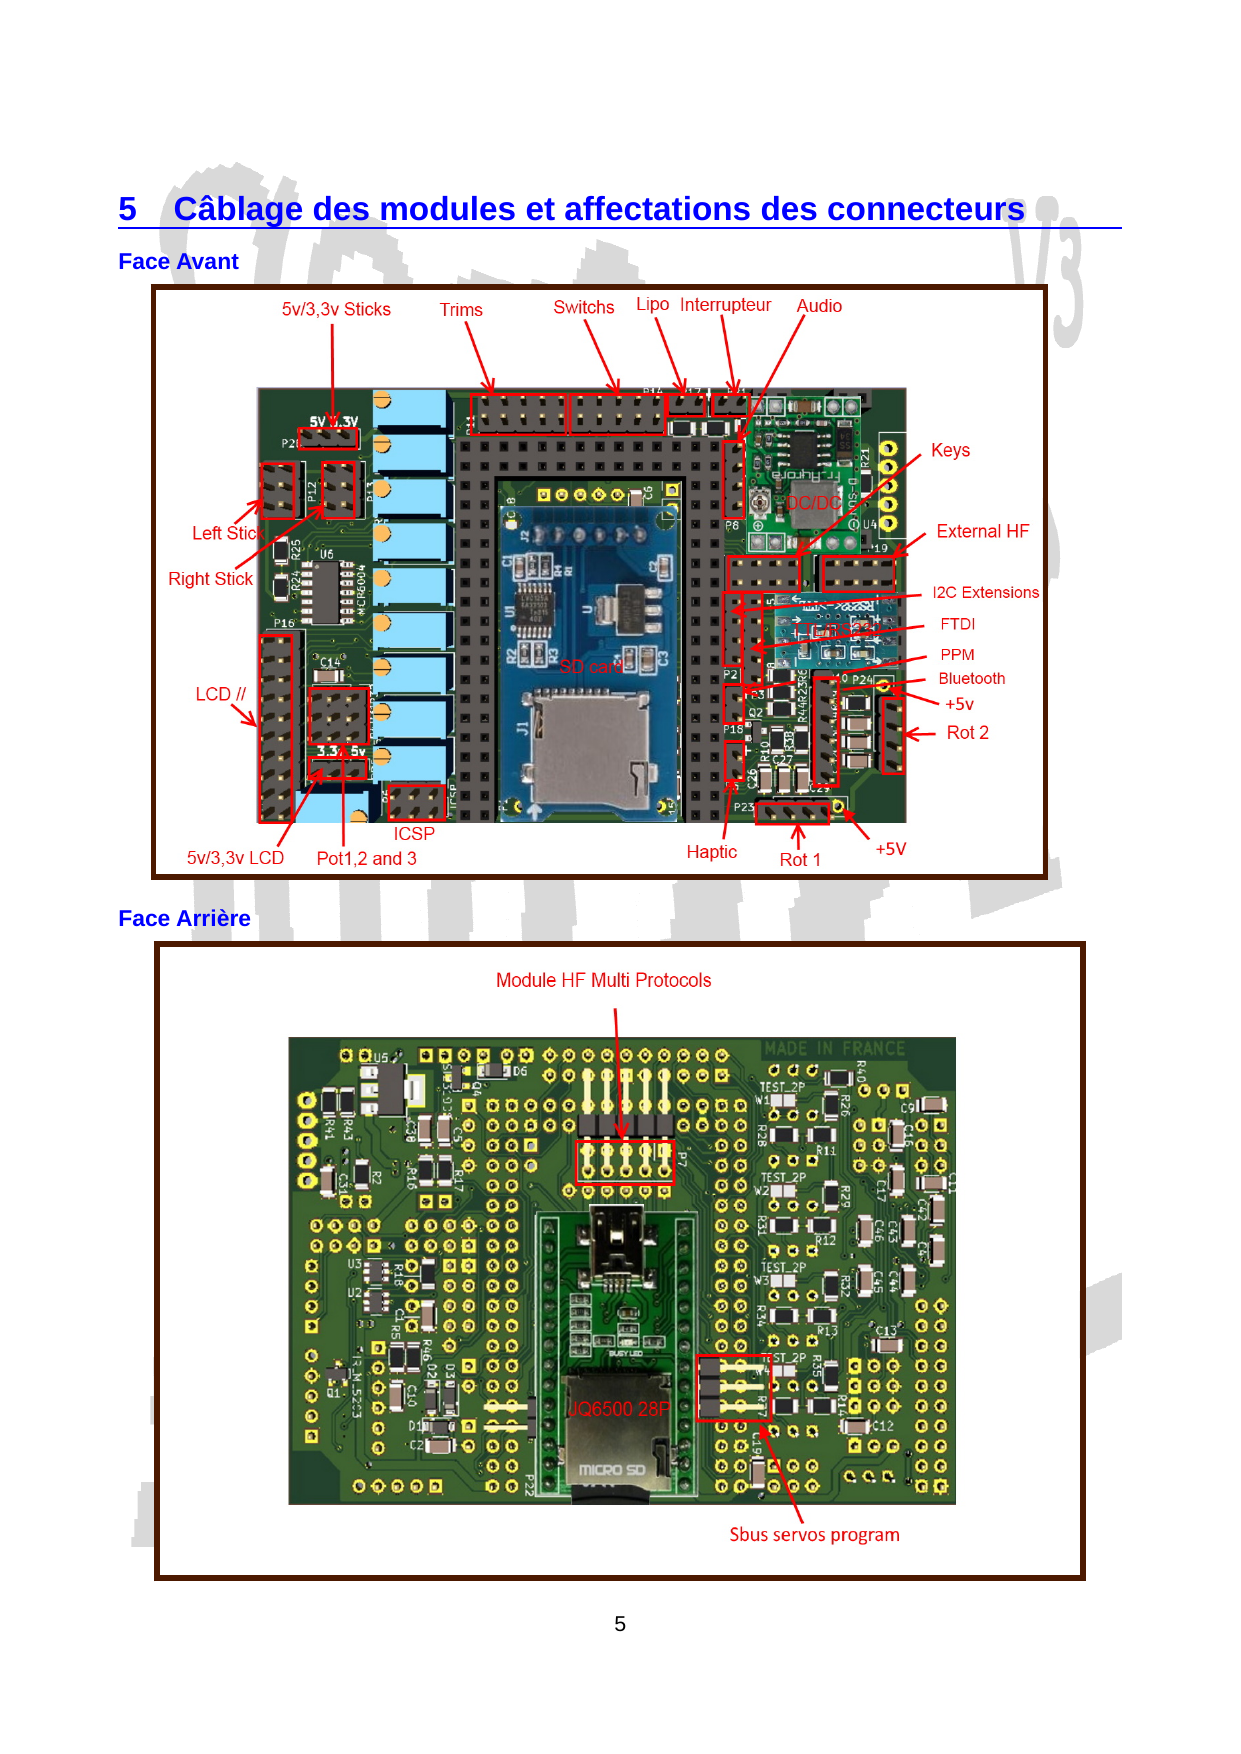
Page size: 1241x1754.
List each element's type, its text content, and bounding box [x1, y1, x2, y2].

text Face Avant [118, 248, 1122, 274]
subtitle 5 Câblage des modules et affectations des connecteurs [118, 189, 1122, 227]
text Face Arrière [118, 904, 1122, 931]
picture [160, 947, 1080, 1575]
picture [156, 290, 1043, 874]
